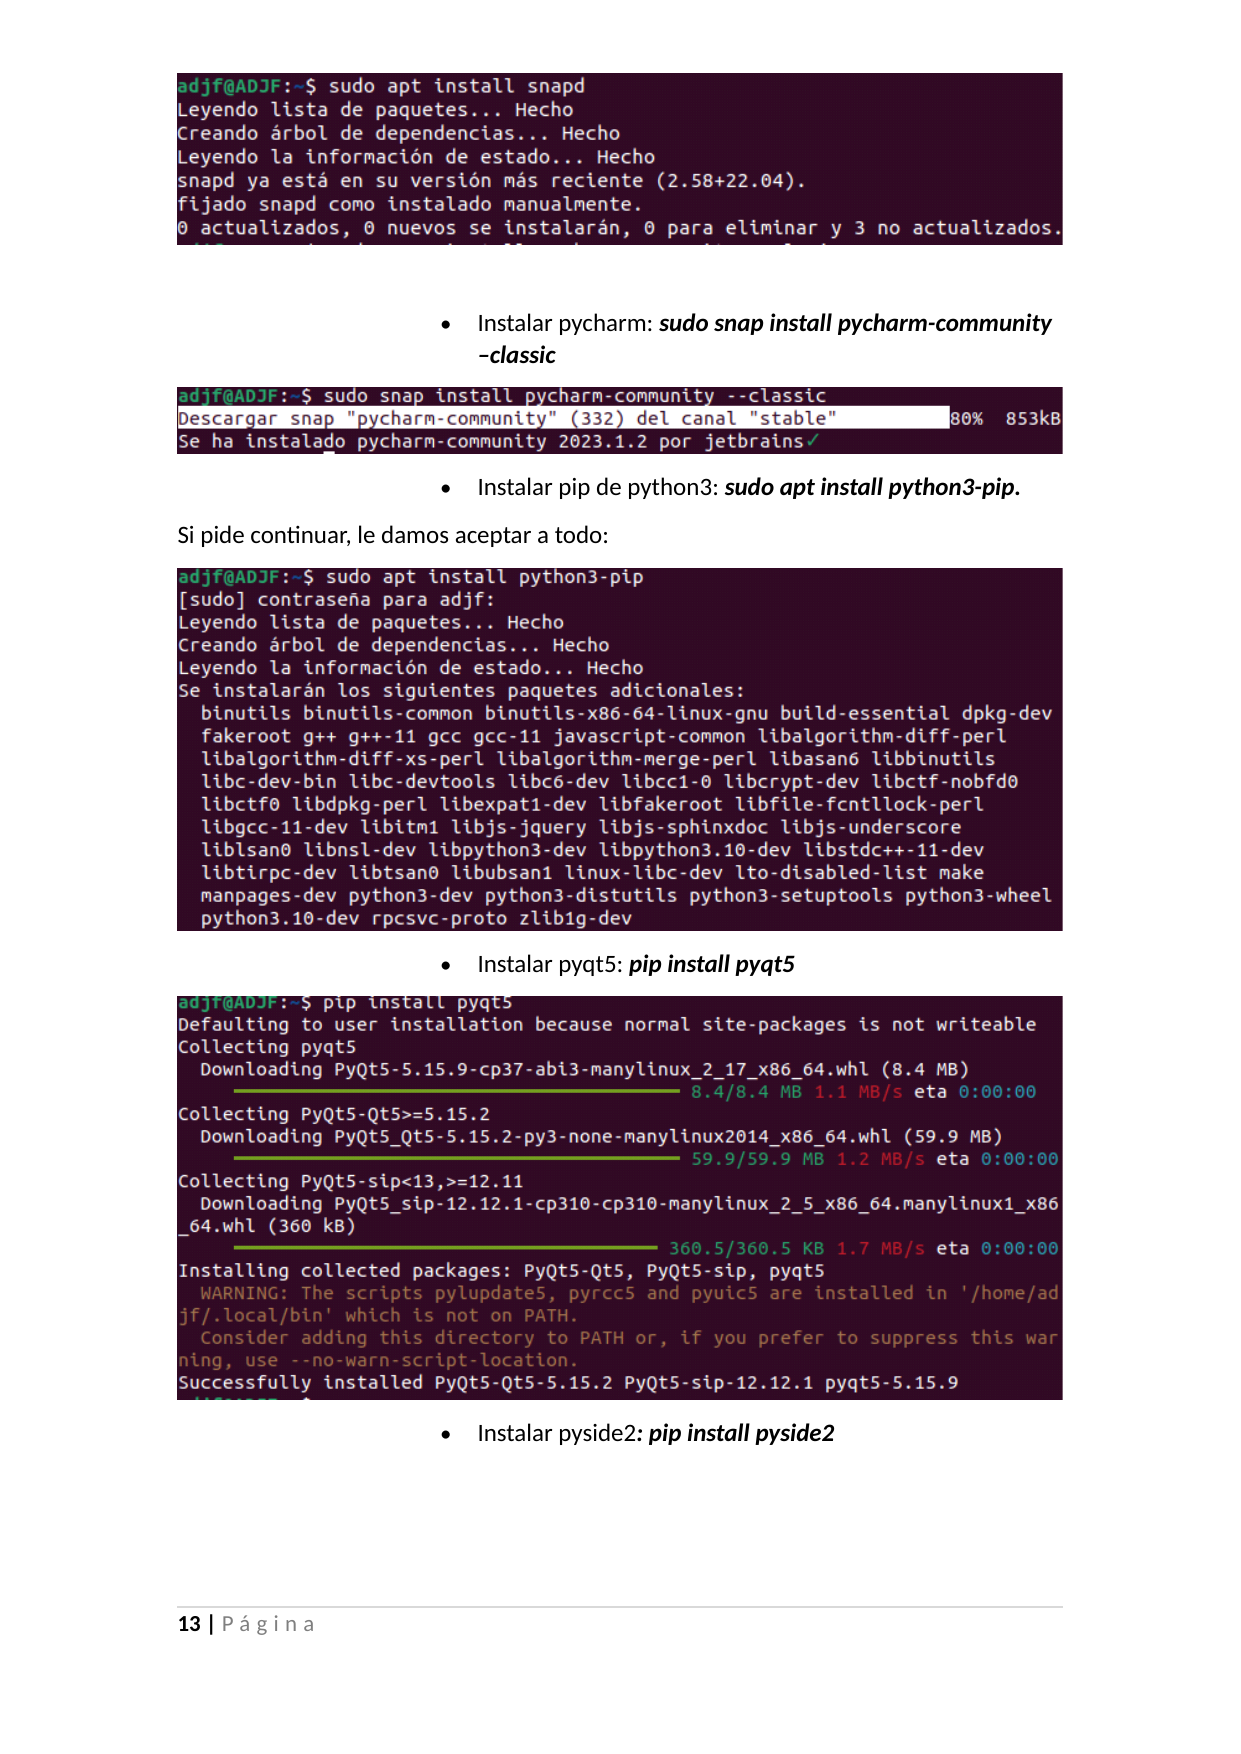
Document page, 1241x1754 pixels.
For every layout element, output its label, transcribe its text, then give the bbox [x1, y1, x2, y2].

list Instalar pip de python3: sudo apt install python3-pip. [440, 471, 1063, 502]
list Instalar pyqt5: pip install pyqt5 [440, 948, 1063, 979]
text Si pide continuar, le damos aceptar a todo: [177, 520, 1063, 550]
list Instalar pyside2: pip install pyside2 [440, 1417, 1063, 1448]
list Instalar pycharm: sudo snap install pycharm-community –classic [440, 308, 1063, 370]
